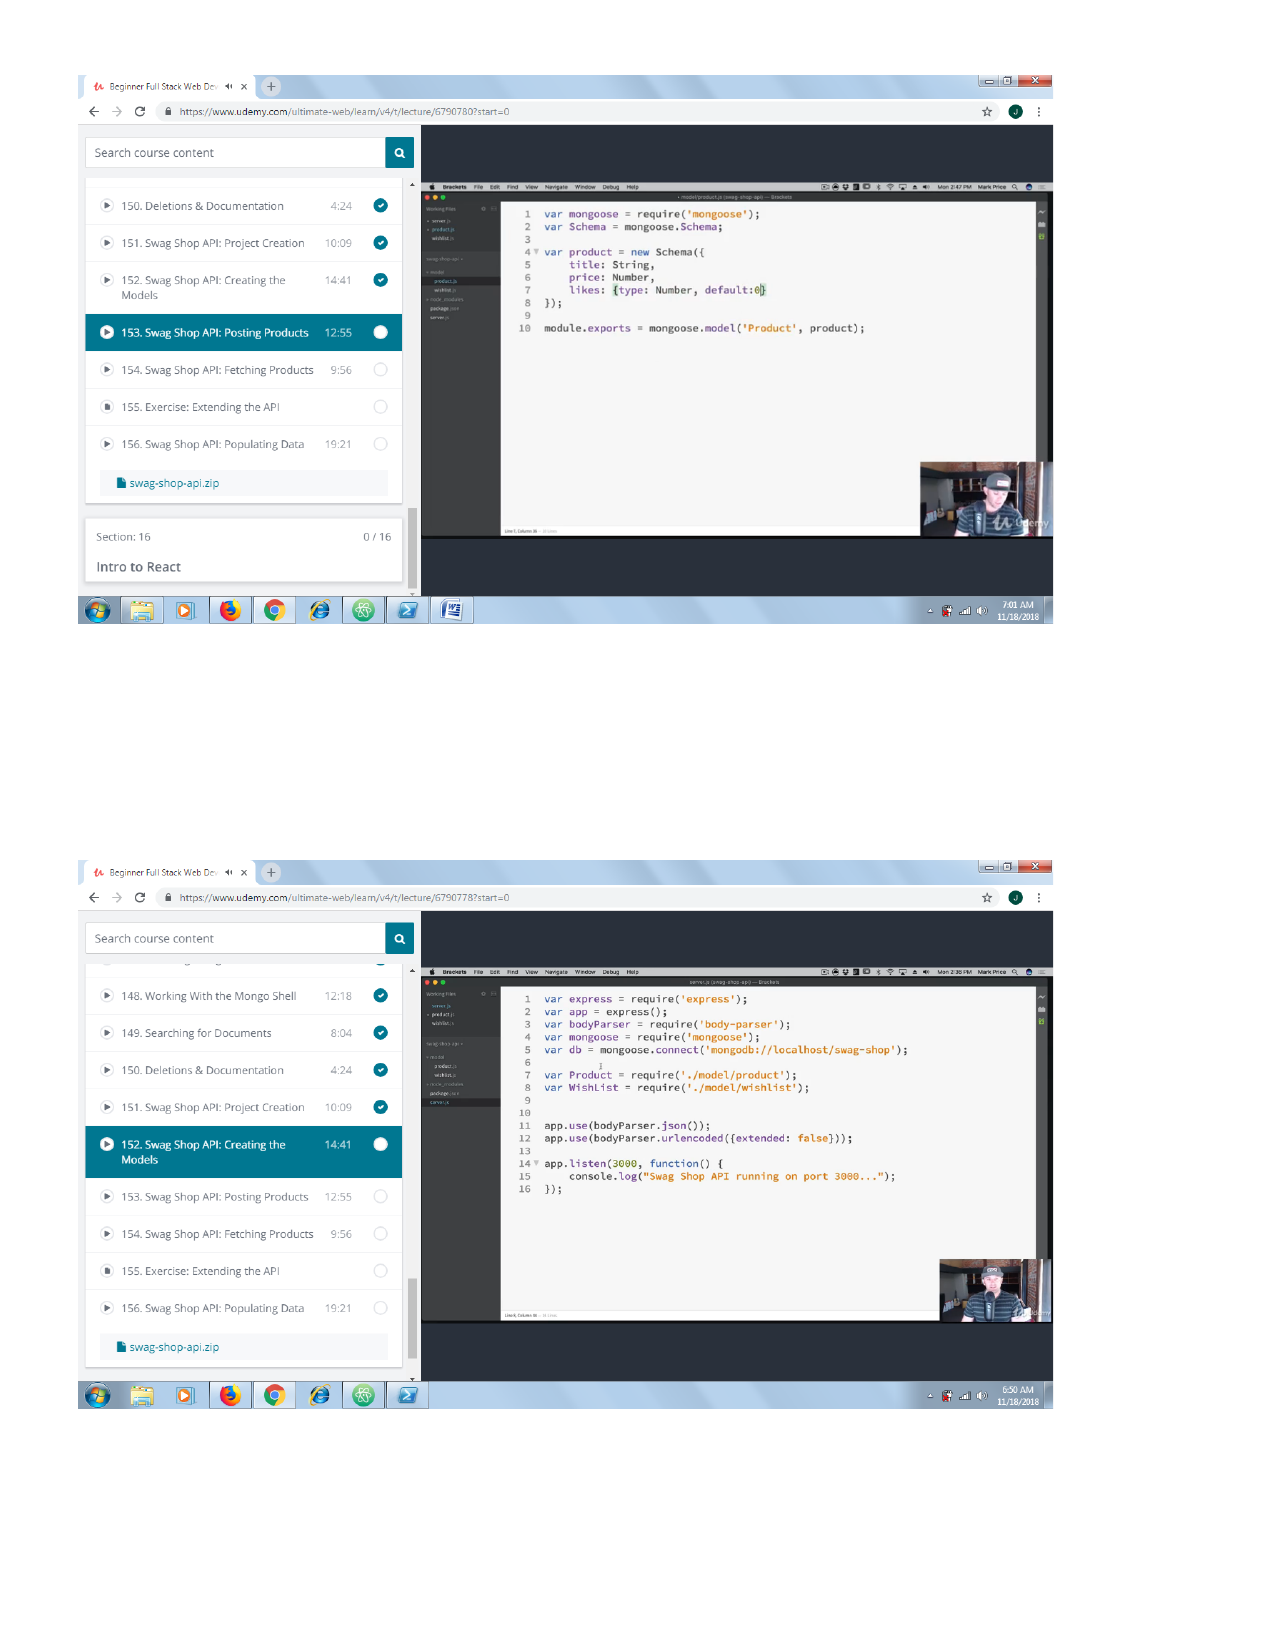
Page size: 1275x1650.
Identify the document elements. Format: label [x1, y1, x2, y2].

picture [78, 860, 1054, 1409]
picture [78, 75, 1054, 624]
